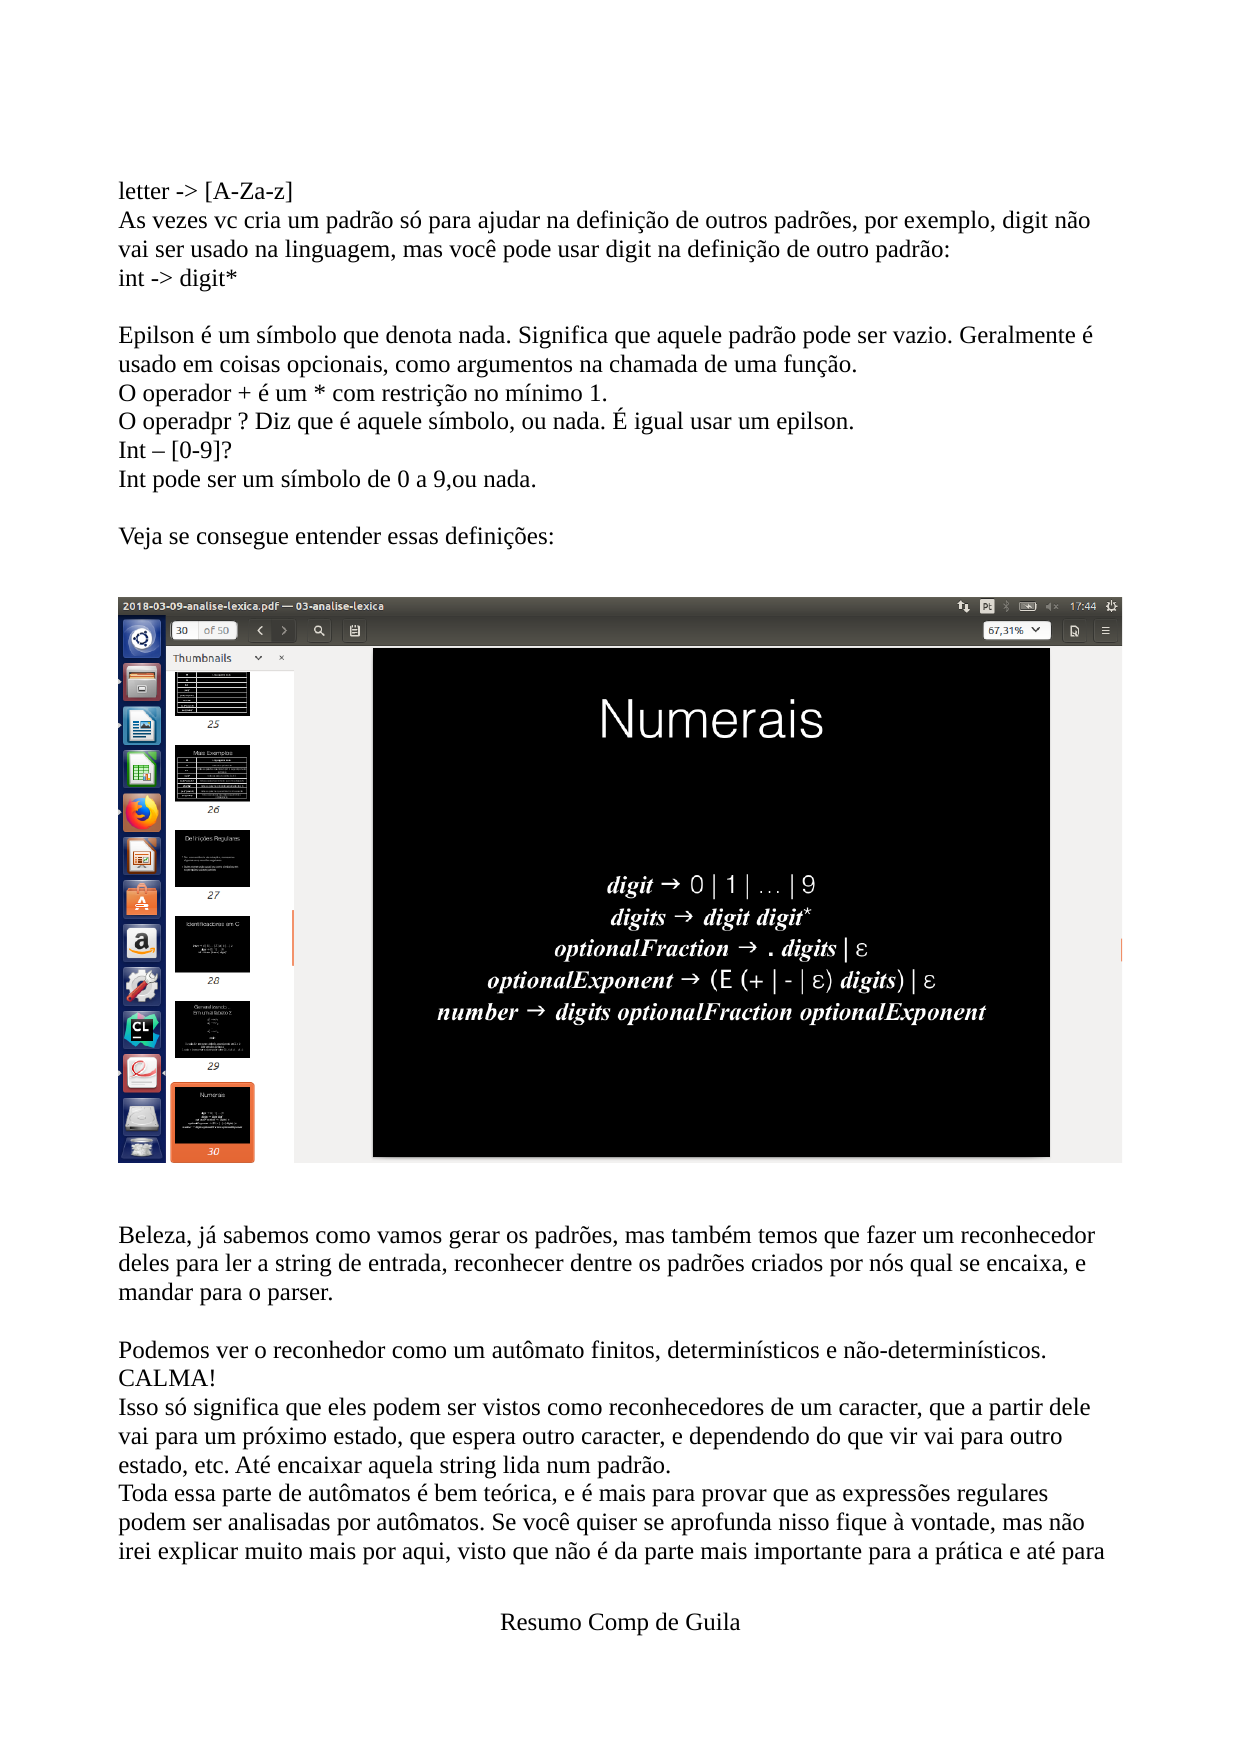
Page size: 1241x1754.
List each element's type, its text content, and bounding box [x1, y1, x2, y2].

text Veja se consegue entender essas definições: [118, 521, 1122, 550]
text Epilson é um símbolo que denota nada. Significa que aquele padrão pode ser vazio. Geralmente é usado em coisas opcionais, como argumentos na chamada de uma função. [118, 320, 1122, 378]
text O operadpr ? Diz que é aquele símbolo, ou nada. É igual usar um epilson. [118, 406, 1122, 435]
text letter -> [A-Za-z] [118, 176, 1122, 205]
text Isso só significa que eles podem ser vistos como reconhecedores de um caracter, que a partir dele vai para um próximo estado, que espera outro caracter, e dependendo do que vir vai para outro estado, etc. Até encaixar aquela string lida num padrão. [118, 1392, 1122, 1478]
text O operador + é um * com restrição no mínimo 1. [118, 378, 1122, 406]
text Podemos ver o reconhedor como um autômato finitos, determinísticos e não-determinísticos. CALMA! [118, 1335, 1122, 1392]
text Int pode ser um símbolo de 0 a 9,ou nada. [118, 464, 1122, 493]
text Beleza, já sabemos como vamos gerar os padrões, mas também temos que fazer um reconhecedor deles para ler a string de entrada, reconhecer dentre os padrões criados por nós qual se encaixa, e mandar para o parser. [118, 1220, 1122, 1306]
text Toda essa parte de autômatos é bem teórica, e é mais para provar que as expressões regulares podem ser analisadas por autômatos. Se você quiser se aprofunda nisso fique à vontade, mas não irei explicar muito mais por aqui, visto que não é da parte mais importante para a prática e até para [118, 1478, 1122, 1565]
picture [118, 597, 1123, 1163]
text int -> digit* [118, 263, 1122, 291]
text As vezes vc cria um padrão só para ajudar na definição de outros padrões, por exemplo, digit não vai ser usado na linguagem, mas você pode usar digit na definição de outro padrão: [118, 205, 1122, 263]
text Int – [0-9]? [118, 435, 1122, 464]
